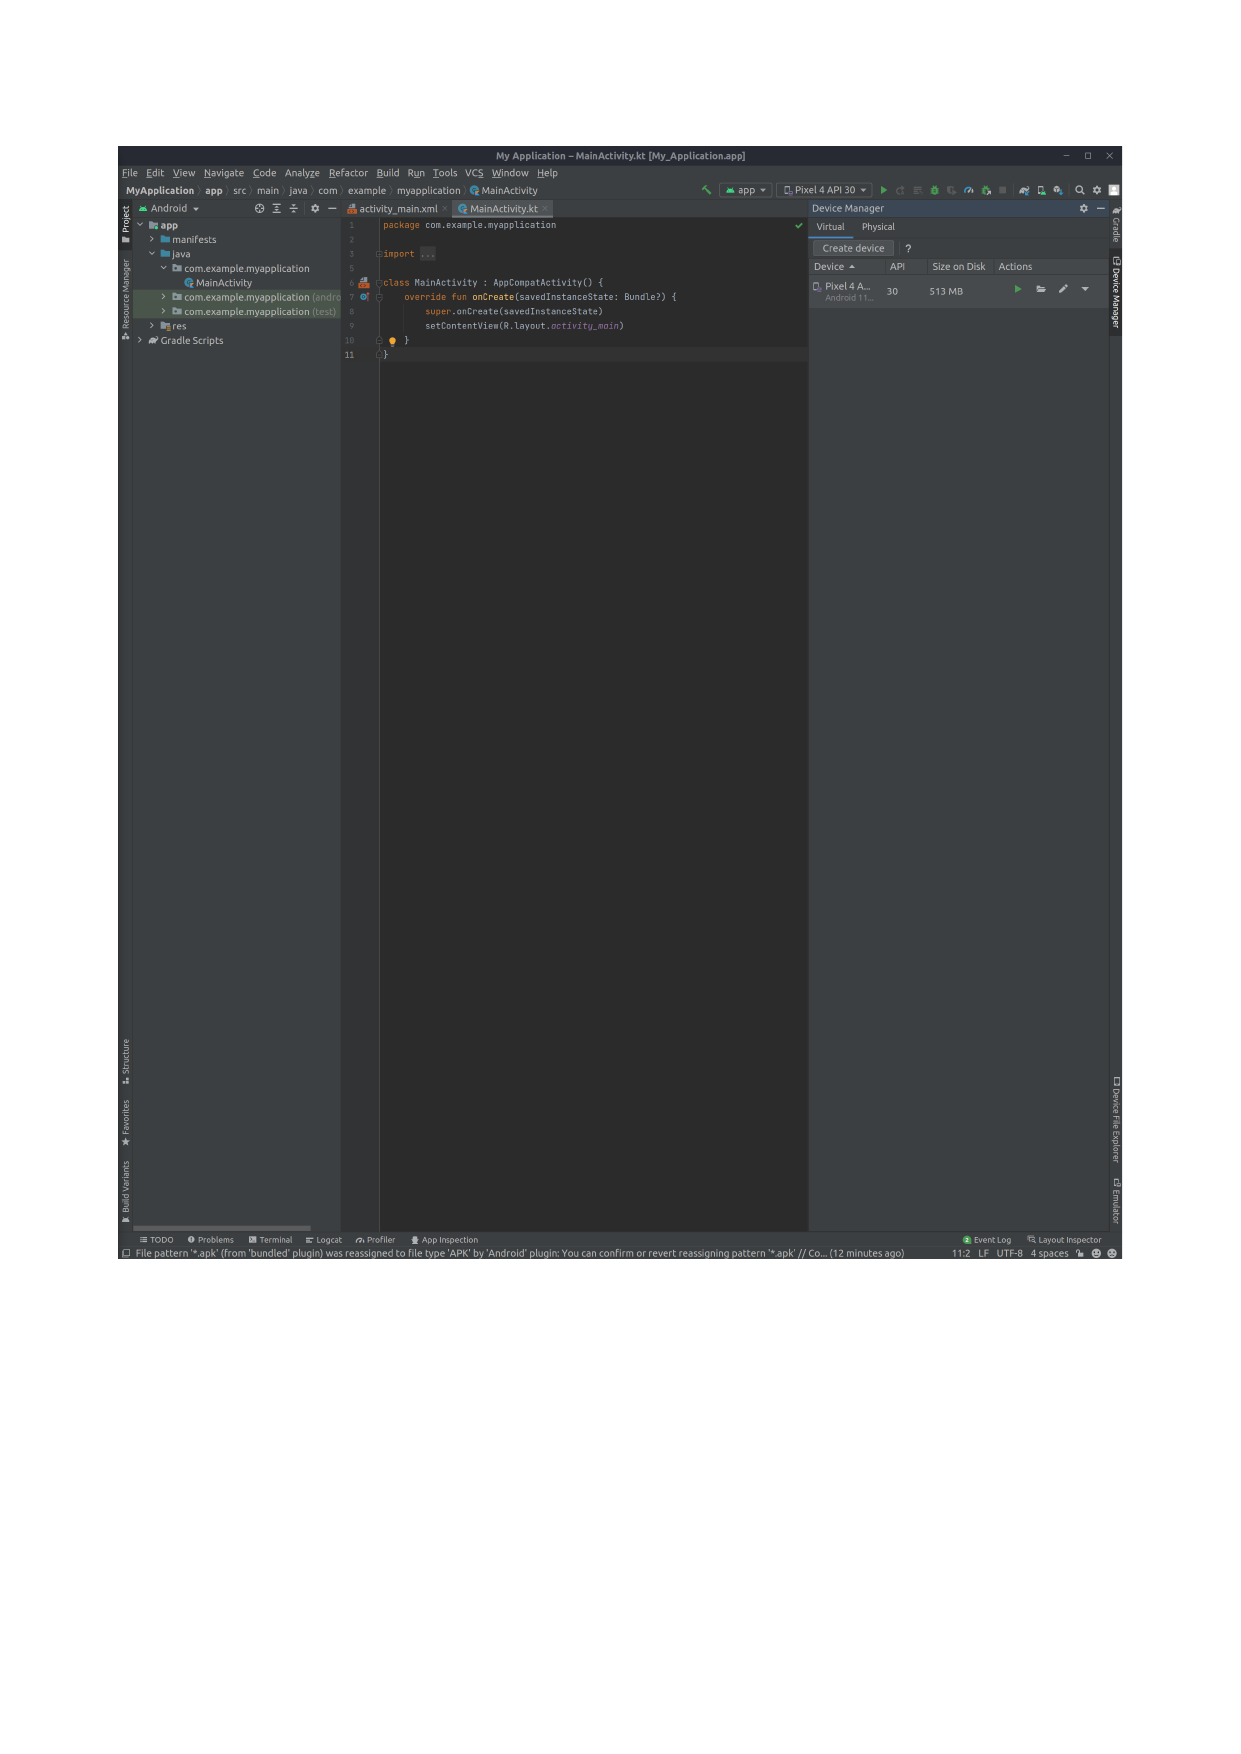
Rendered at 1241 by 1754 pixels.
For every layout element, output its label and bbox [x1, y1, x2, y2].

picture [118, 146, 1123, 1259]
